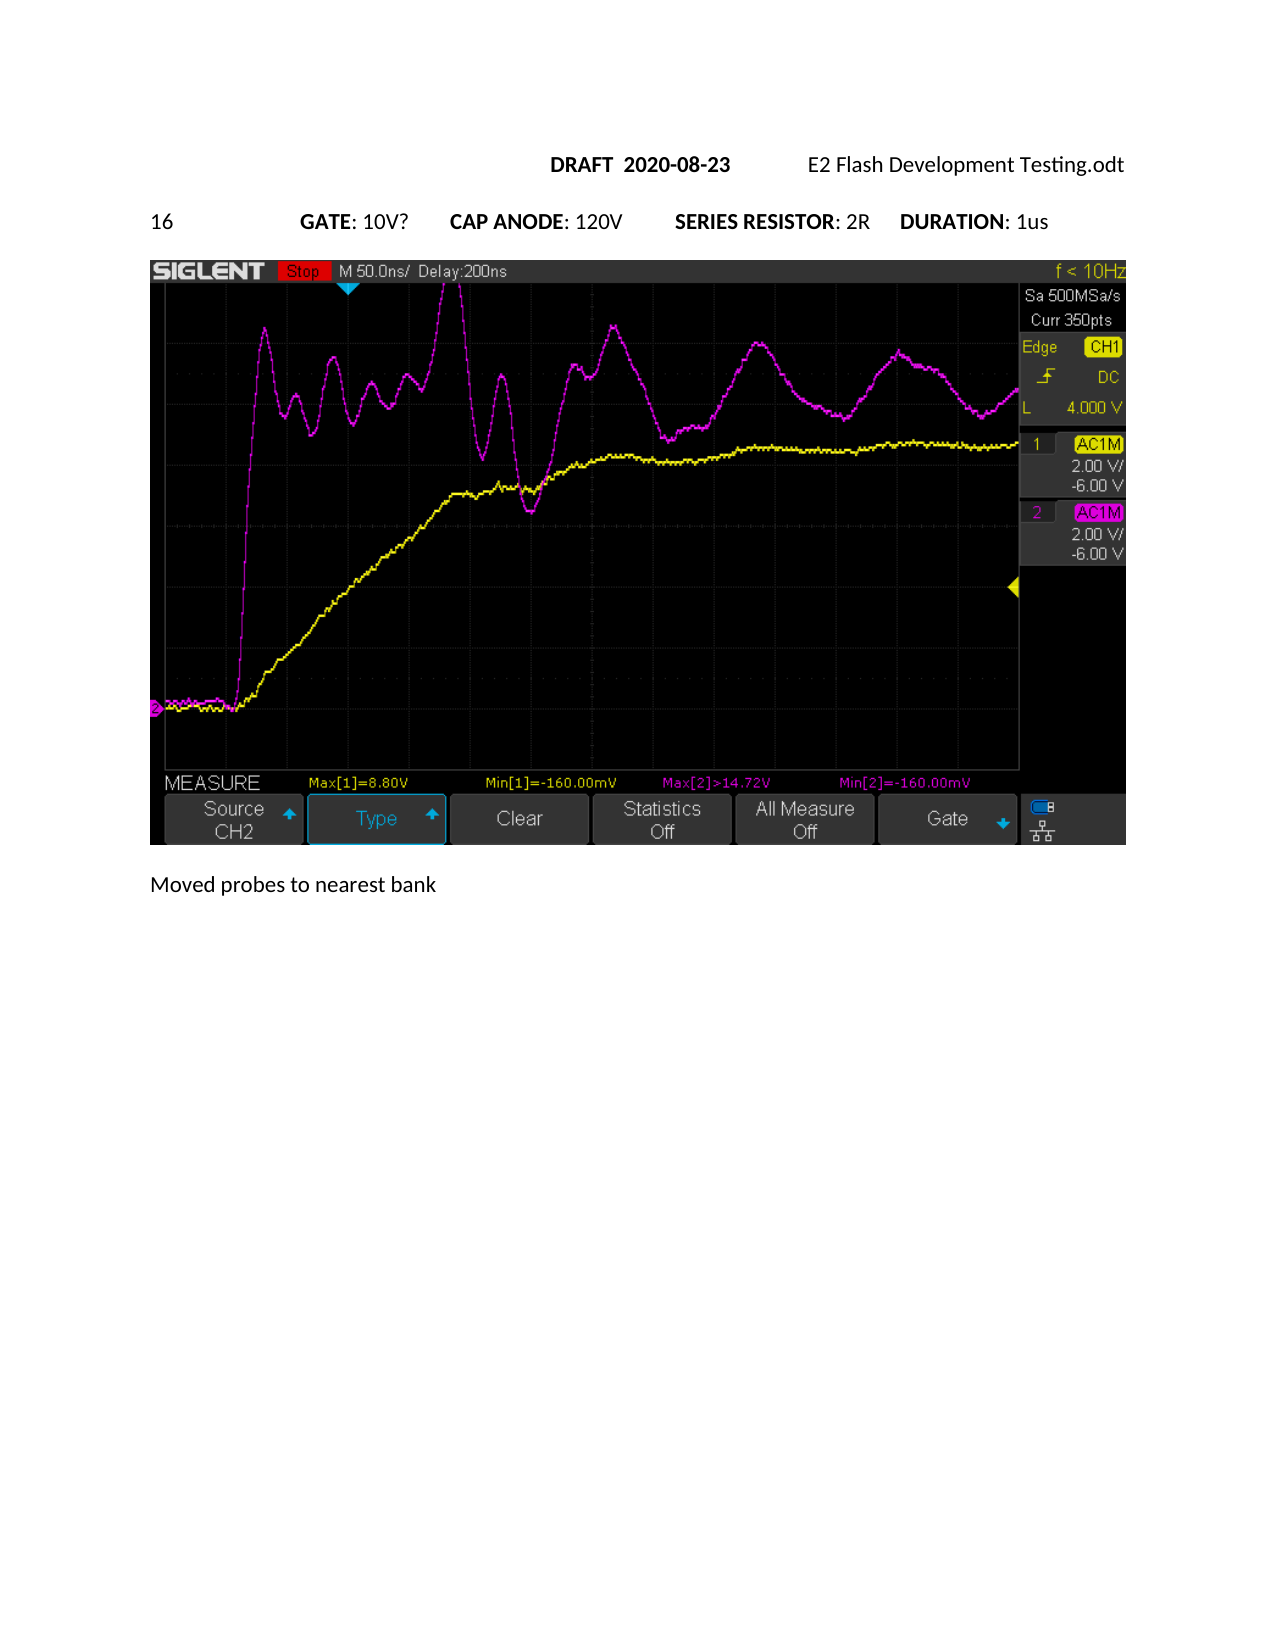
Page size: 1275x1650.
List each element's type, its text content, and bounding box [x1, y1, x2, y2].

picture [309, 796, 444, 843]
text Moved probes to nearest bank [150, 870, 1125, 898]
picture [150, 260, 1126, 845]
text 16 GATE: 10V? CAP ANODE: 120V SERIES RESISTOR: 2R DURATION: 1us [150, 207, 1125, 236]
